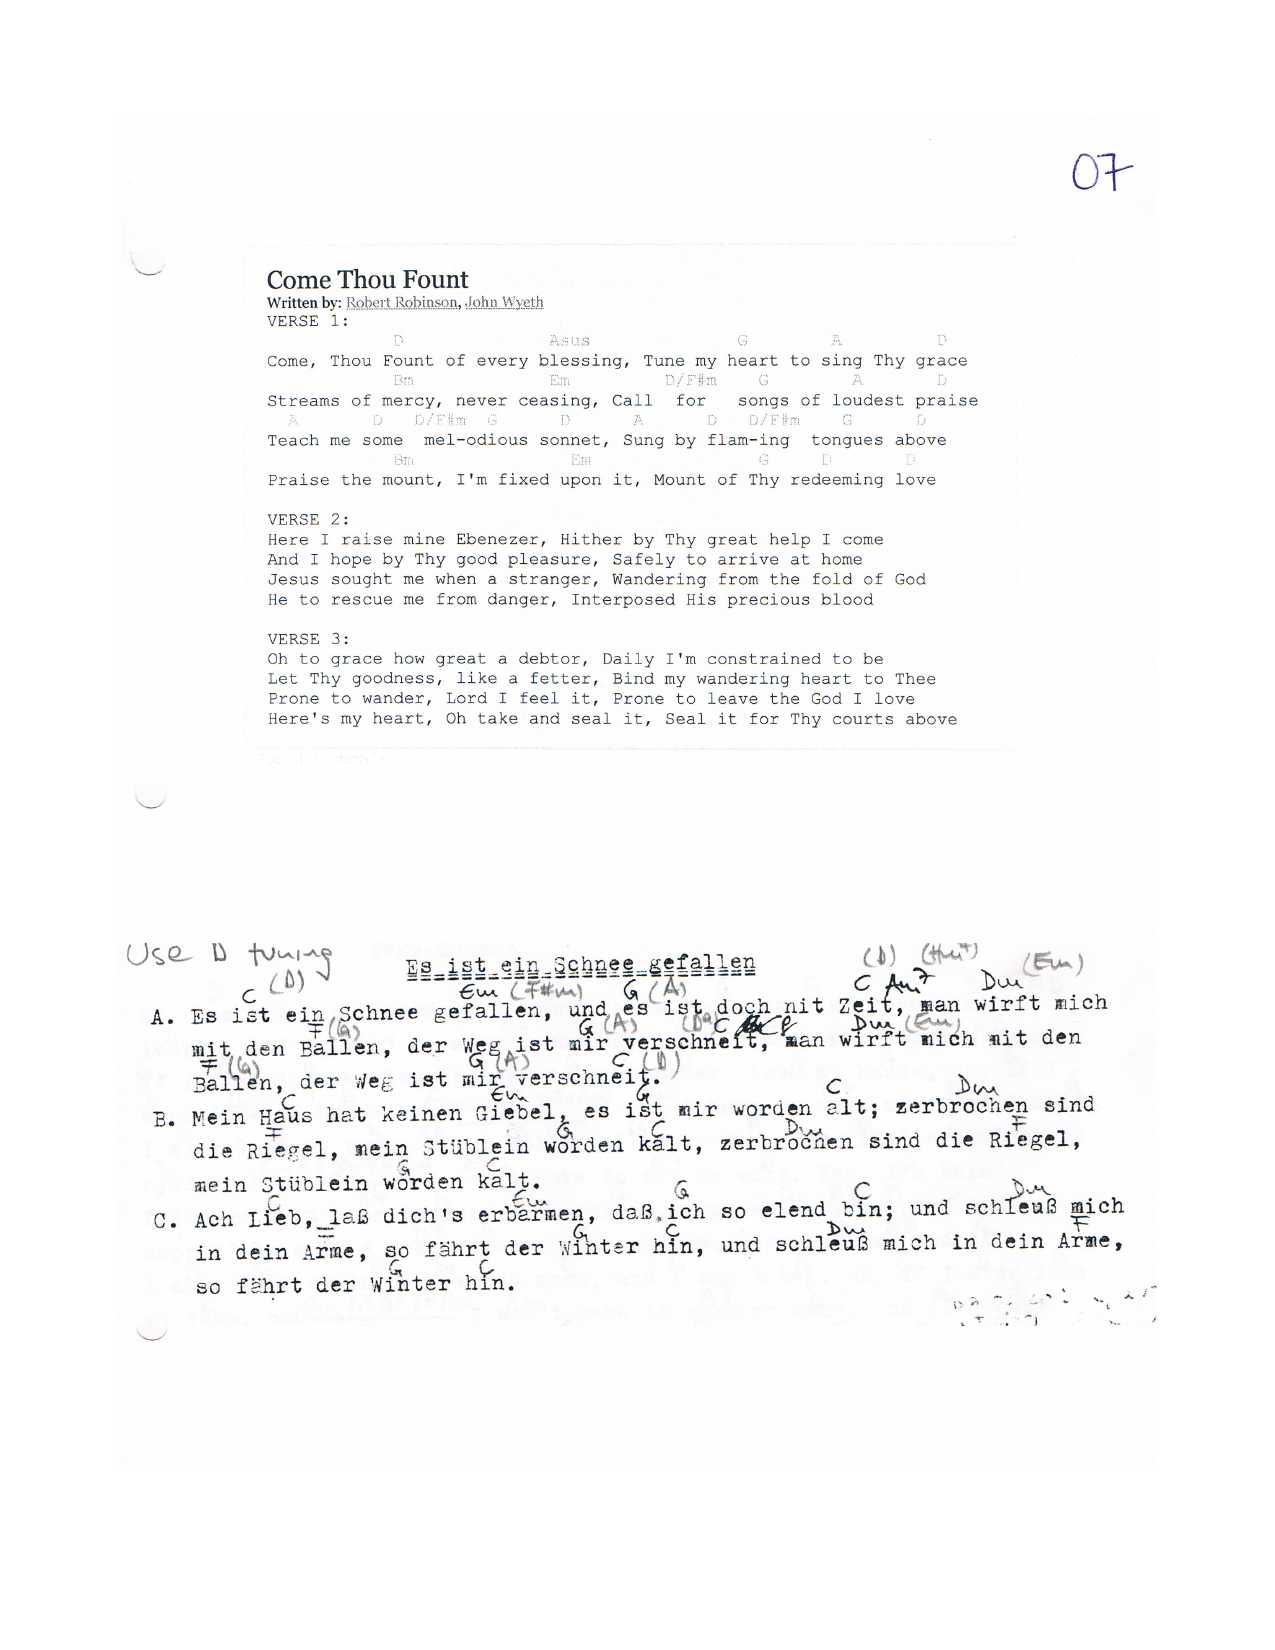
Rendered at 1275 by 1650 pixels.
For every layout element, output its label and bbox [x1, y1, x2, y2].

picture [118, 118, 1157, 1471]
